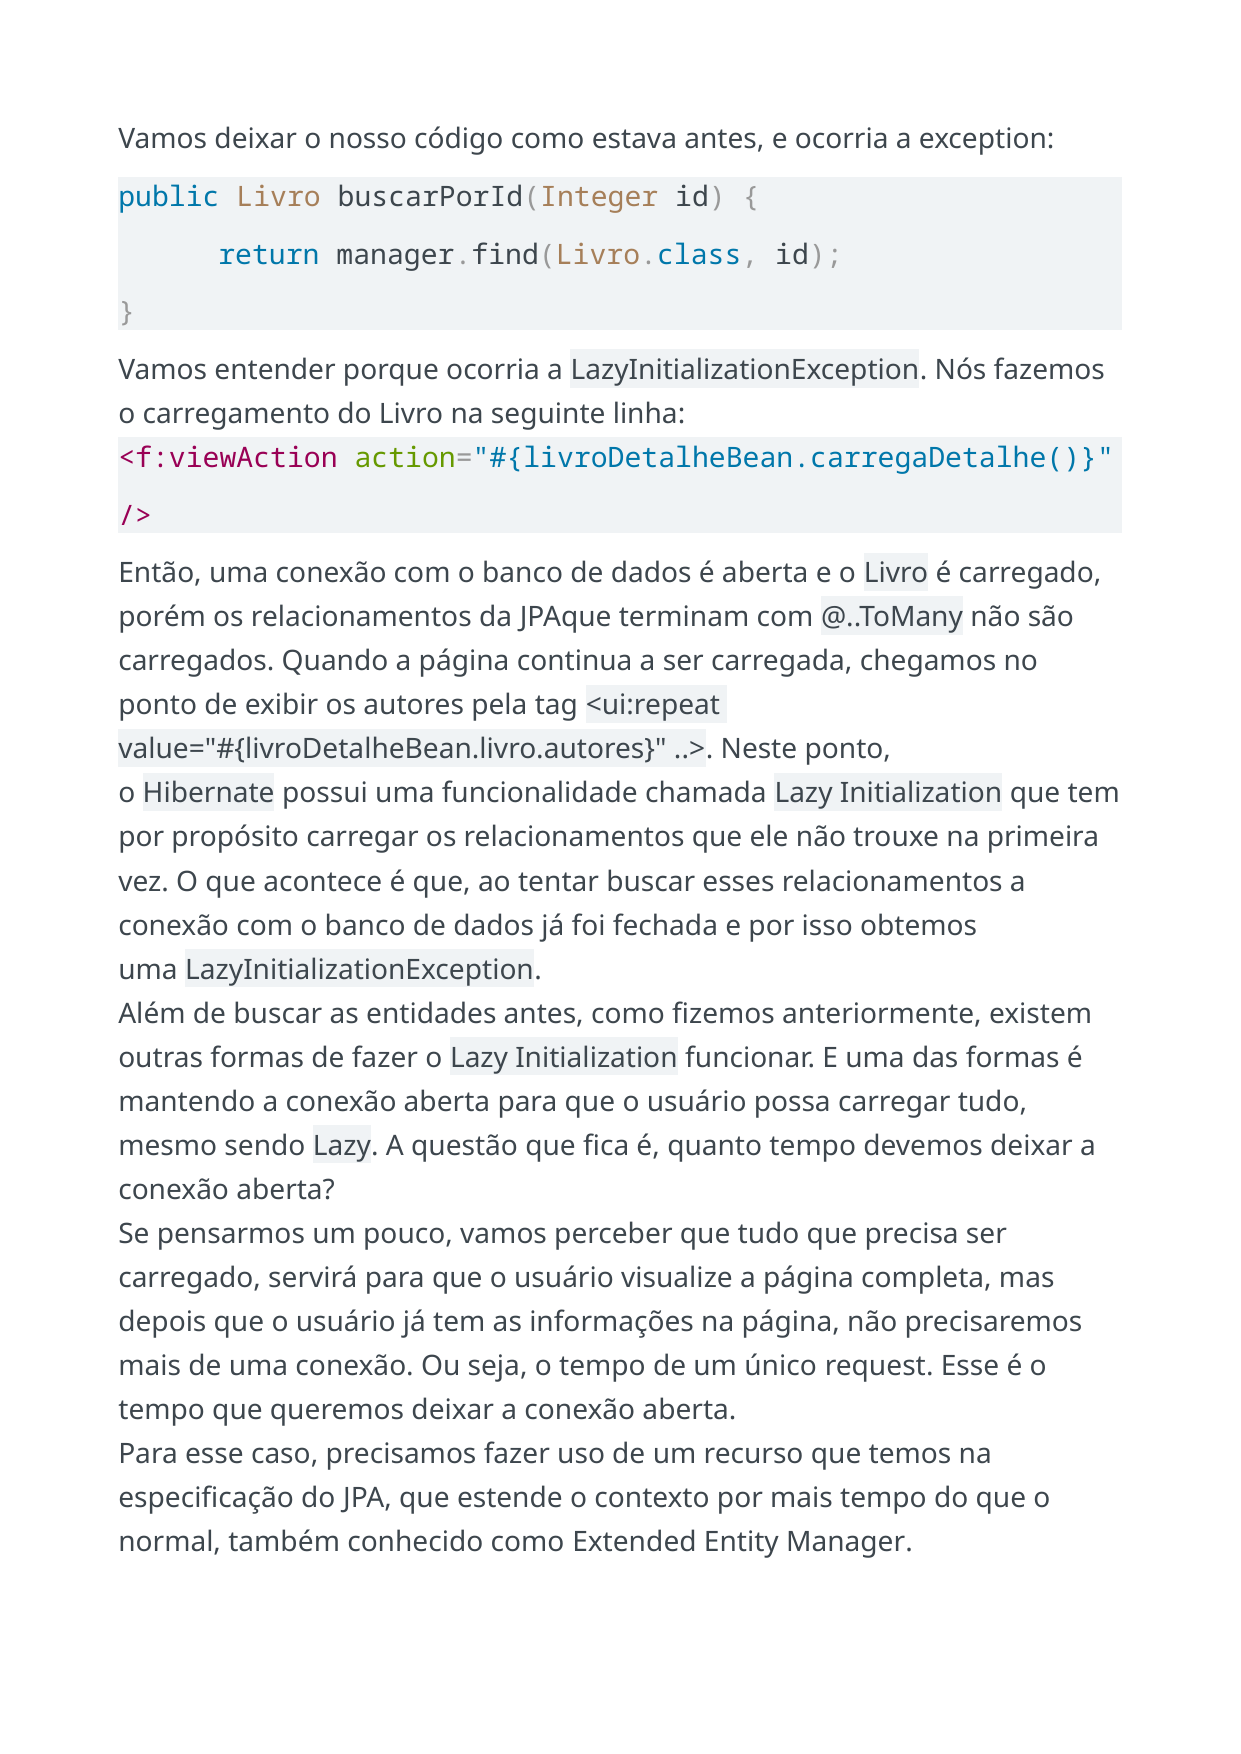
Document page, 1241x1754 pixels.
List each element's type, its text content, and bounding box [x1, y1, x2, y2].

text Vamos entender porque ocorria a LazyInitializationException. Nós fazemos o carregamento do Livro na seguinte linha: [118, 349, 1122, 432]
text Então, uma conexão com o banco de dados é aberta e o Livro é carregado, porém os relacionamentos da JPAque terminam com @..ToMany não são carregados. Quando a página continua a ser carregada, chegamos no ponto de exibir os autores pela tag <ui:repeat value="#{livroDetalheBean.livro.autores}" ..>. Neste ponto, o Hibernate possui uma funcionalidade chamada Lazy Initialization que tem por propósito carregar os relacionamentos que ele não trouxe na primeira vez. O que acontece é que, ao tentar buscar esses relacionamentos a conexão com o banco de dados já foi fechada e por isso obtemos uma LazyInitializationException. [118, 552, 1122, 987]
text } [118, 292, 1122, 330]
text return manager.find(Livro.class, id); [118, 234, 1122, 273]
text <f:viewAction action="#{livroDetalheBean.carregaDetalhe()}" /> [118, 437, 1122, 533]
text public Livro buscarPorId(Integer id) { [118, 177, 1122, 215]
text Além de buscar as entidades antes, como fizemos anteriormente, existem outras formas de fazer o Lazy Initialization funcionar. E uma das formas é mantendo a conexão aberta para que o usuário possa carregar tudo, mesmo sendo Lazy. A questão que fica é, quanto tempo devemos deixar a conexão aberta? [118, 993, 1122, 1208]
text Para esse caso, precisamos fazer uso de um recurso que temos na especificação do JPA, que estende o contexto por mais tempo do que o normal, também conhecido como Extended Entity Manager. [118, 1434, 1122, 1560]
text Se pensarmos um pouco, vamos perceber que tudo que precisa ser carregado, servirá para que o usuário visualize a página completa, mas depois que o usuário já tem as informações na página, não precisaremos mais de uma conexão. Ou seja, o tempo de um único request. Esse é o tempo que queremos deixar a conexão aberta. [118, 1213, 1122, 1428]
text Vamos deixar o nosso código como estava antes, e ocorria a exception: [118, 118, 1122, 156]
